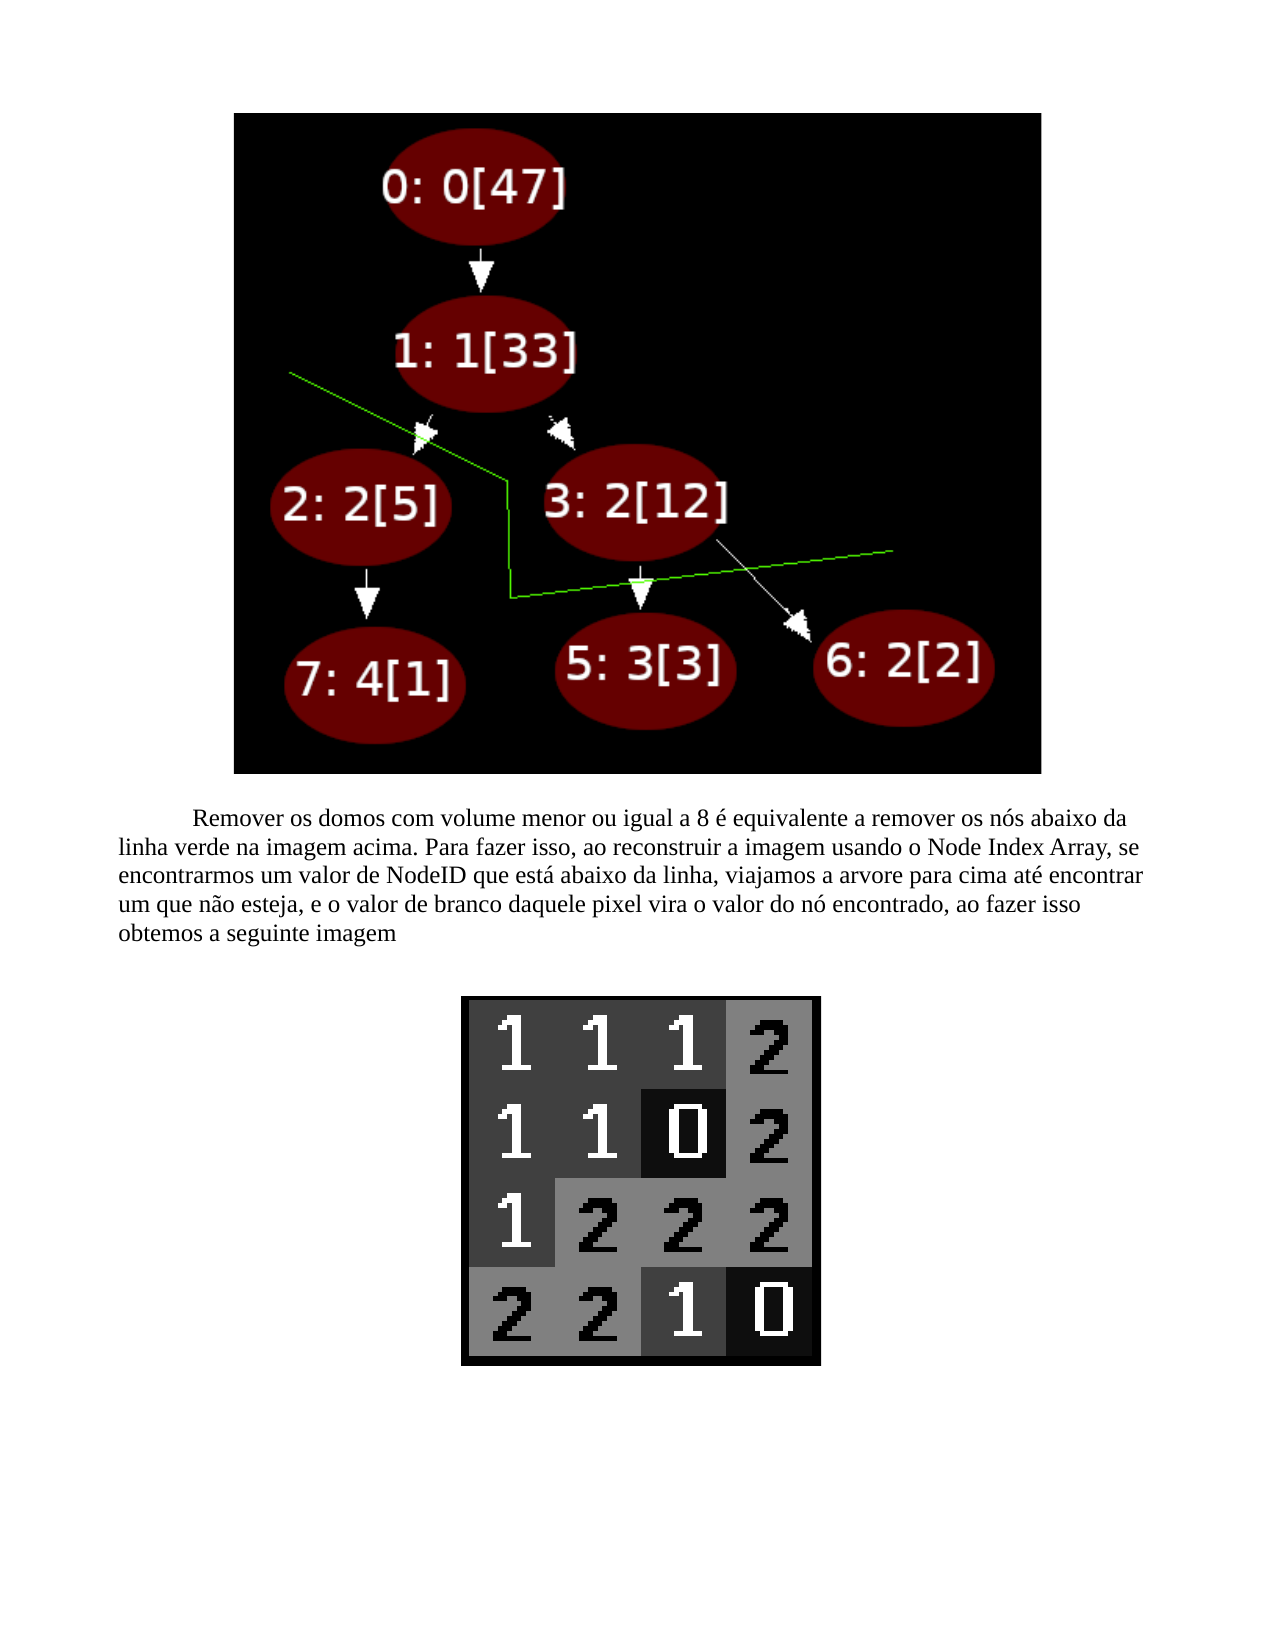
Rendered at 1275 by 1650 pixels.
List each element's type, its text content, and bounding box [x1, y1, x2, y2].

text Remover os domos com volume menor ou igual a 8 é equivalente a remover os nós abaixo da linha verde na imagem acima. Para fazer isso, ao reconstruir a imagem usando o Node Index Array, se encontrarmos um valor de NodeID que está abaixo da linha, viajamos a arvore para cima até encontrar um que não esteja, e o valor de branco daquele pixel vira o valor do nó encontrado, ao fazer isso obtemos a seguinte imagem [118, 803, 1157, 947]
picture [461, 996, 822, 1366]
picture [233, 113, 1042, 774]
